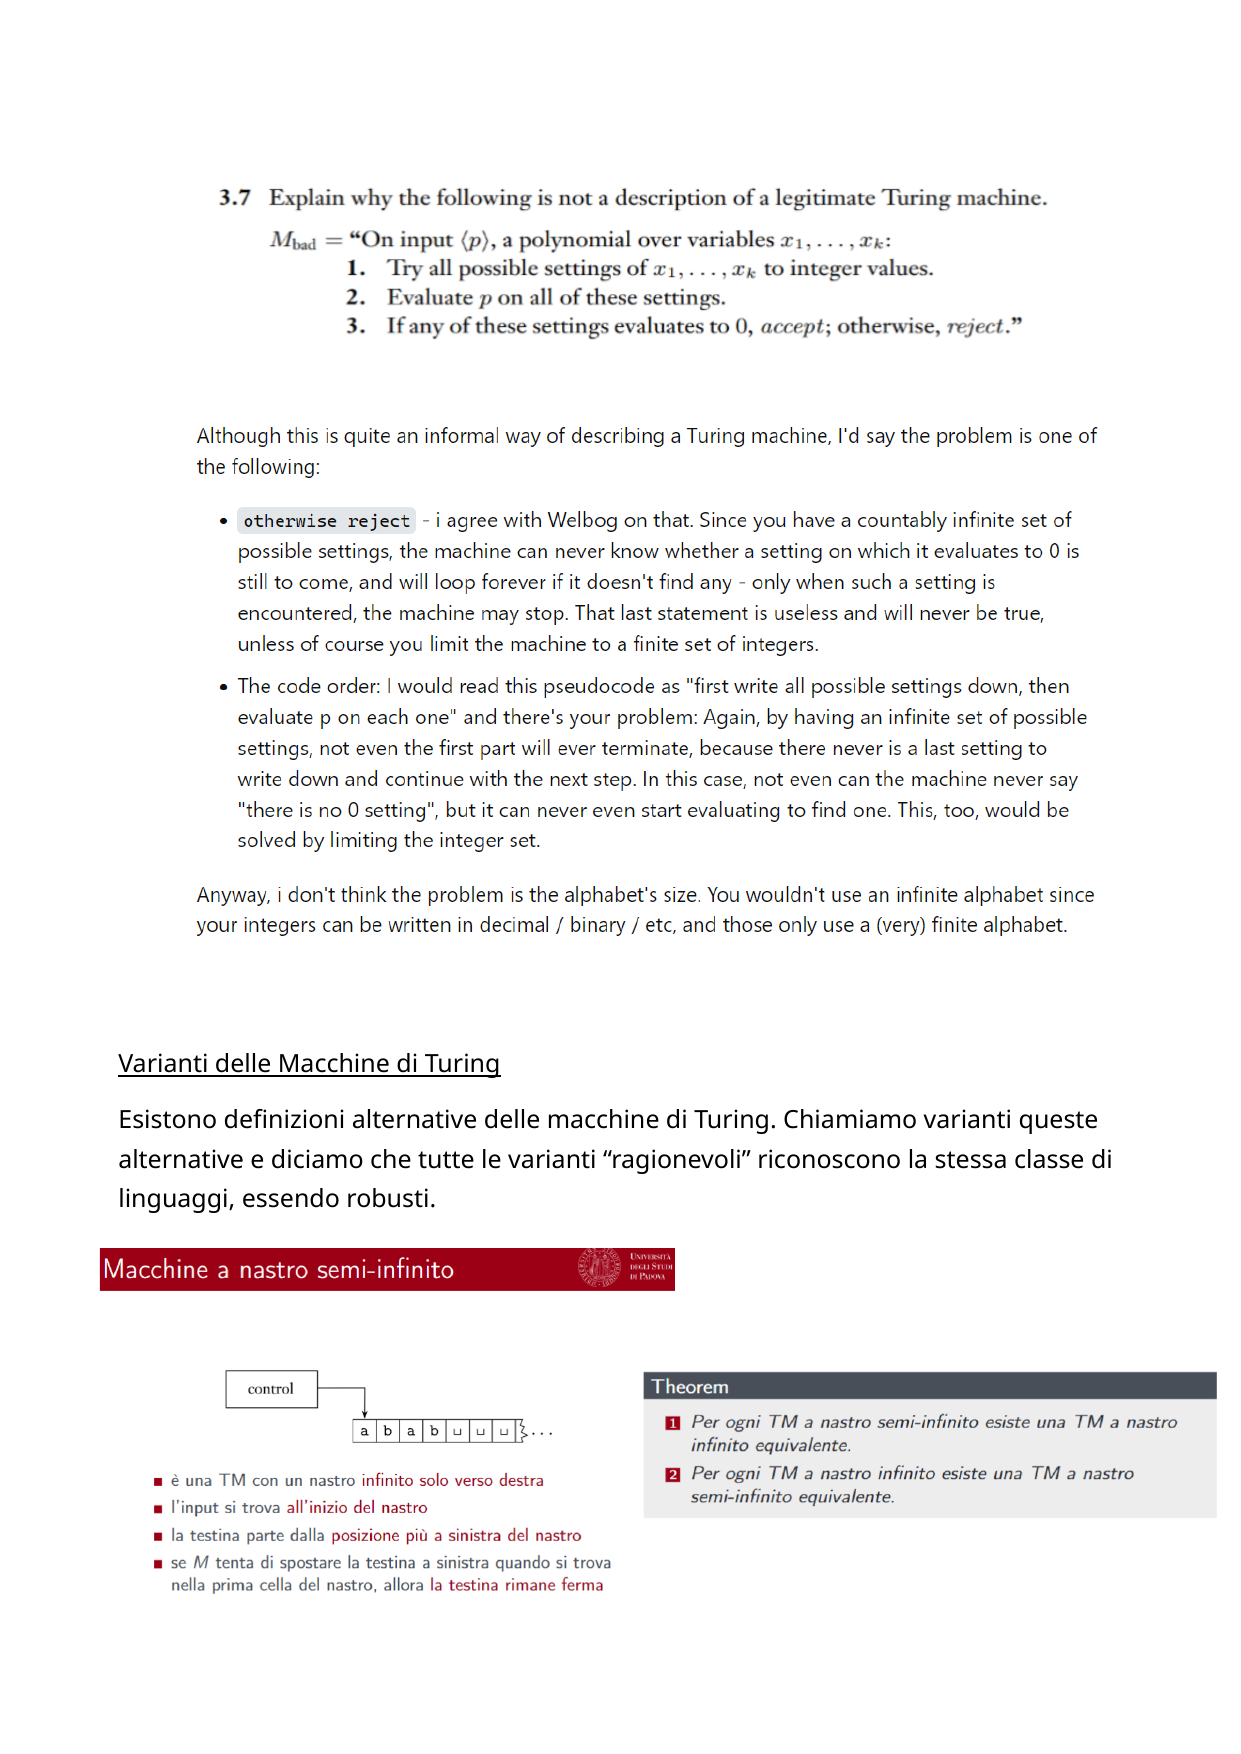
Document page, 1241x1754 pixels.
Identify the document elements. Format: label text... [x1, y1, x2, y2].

text Varianti delle Macchine di Turing [118, 1046, 1122, 1080]
picture [188, 414, 1102, 949]
text Esistono definizioni alternative delle macchine di Turing. Chiamiamo varianti queste alternative e diciamo che tutte le varianti “ragionevoli” riconoscono la stessa classe di linguaggi, essendo robusti. [118, 1102, 1122, 1215]
picture [99, 1248, 1240, 1613]
picture [210, 173, 1064, 361]
